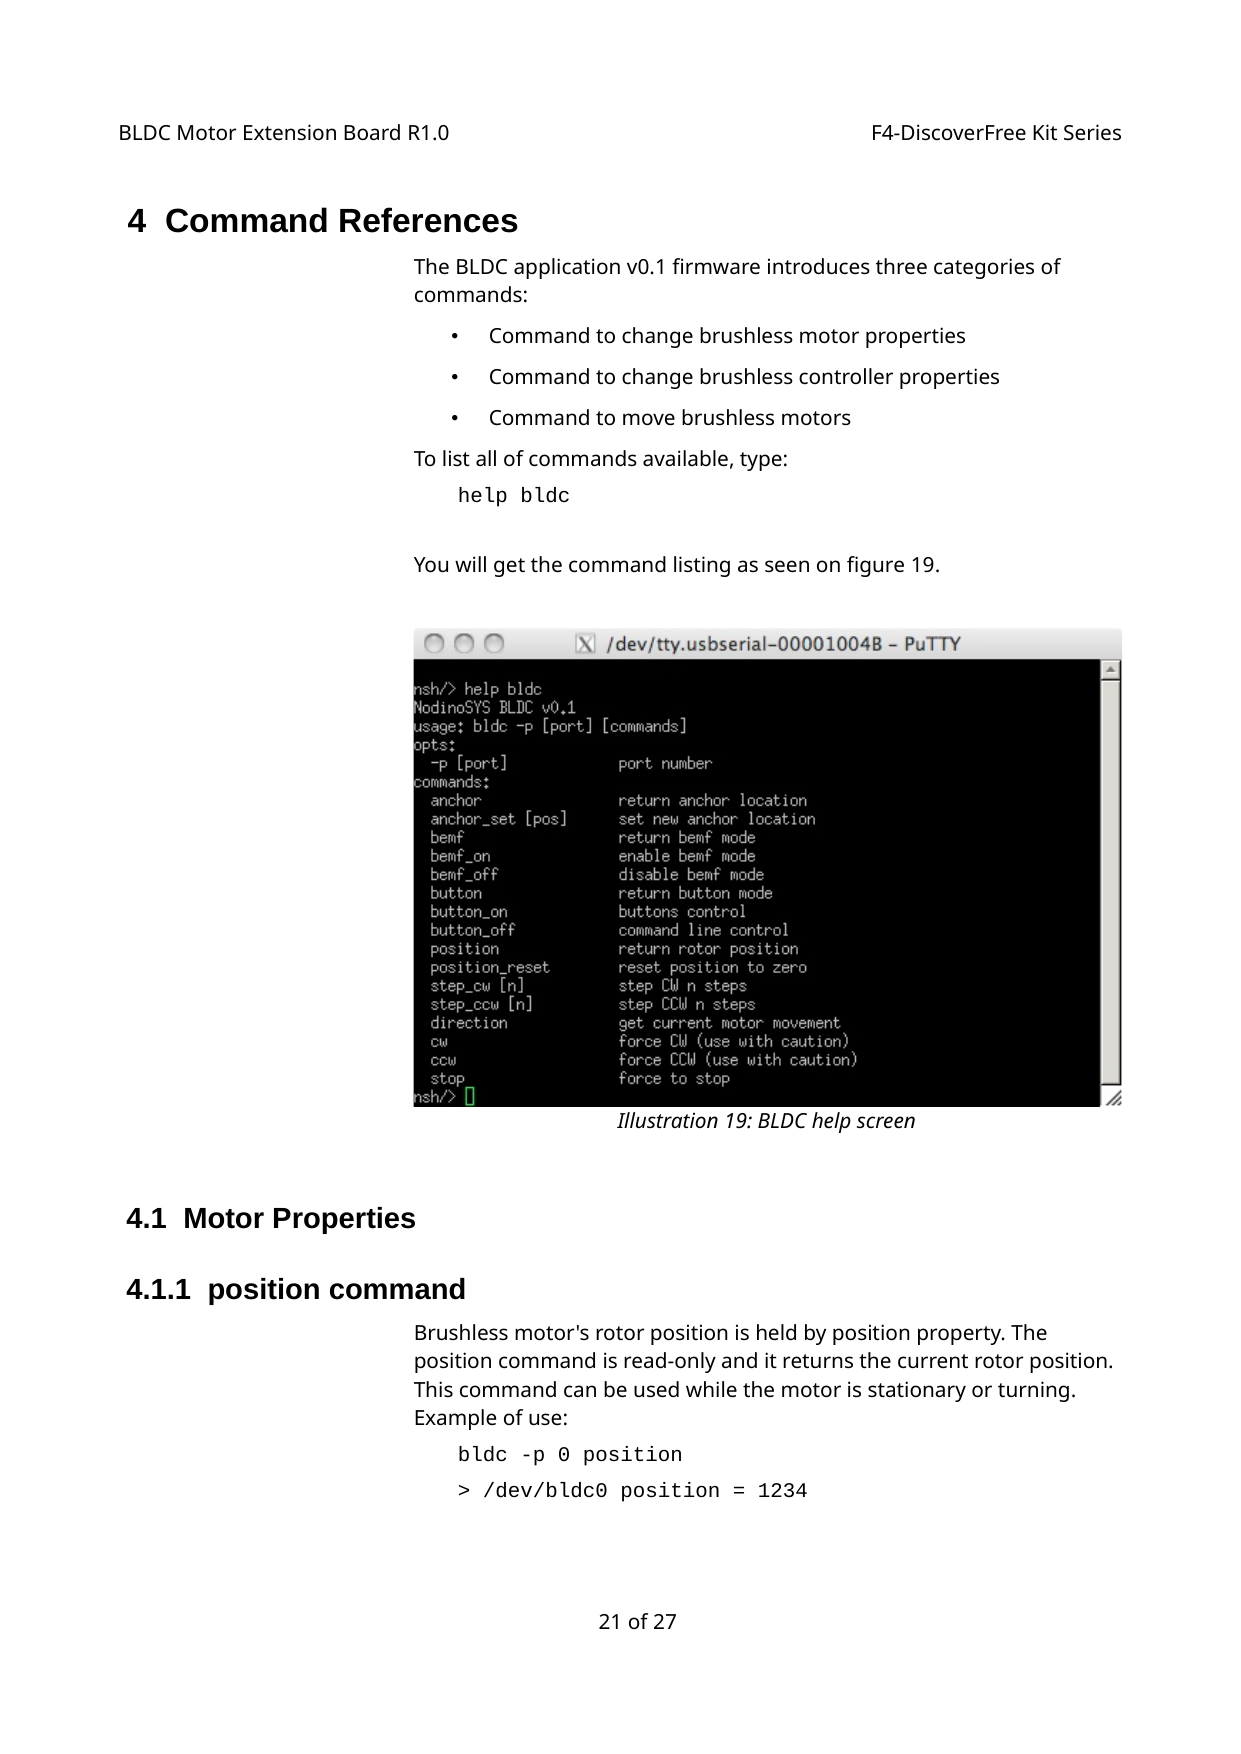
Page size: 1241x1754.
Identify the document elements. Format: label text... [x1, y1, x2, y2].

text Brushless motor's rotor position is held by position property. The position command is read-only and it returns the current rotor position. This command can be used while the motor is stationary or turning. Example of use: [413, 1318, 1122, 1432]
text Illustration 19: BLDC help screen [413, 1107, 1122, 1135]
text [413, 616, 1122, 628]
text To list all of commands available, type: [413, 444, 1122, 473]
list Command to change brushless controller properties [451, 362, 1122, 391]
list Command to change brushless motor properties [451, 322, 1122, 350]
subtitle Motor Properties [118, 1201, 1122, 1234]
subtitle Command References [118, 201, 1122, 240]
picture [413, 628, 1123, 1107]
text > /dev/bldc0 position = 1234 [458, 1480, 1078, 1504]
text bldc -p 0 position [458, 1444, 1078, 1468]
text The BLDC application v0.1 firmware introduces three categories of commands: [413, 252, 1122, 309]
text You will get the command listing as seen on figure 19. [413, 550, 1122, 578]
list Command to move brushless motors [451, 403, 1122, 432]
subtitle position command [118, 1272, 1122, 1305]
text help bldc [458, 485, 1078, 509]
